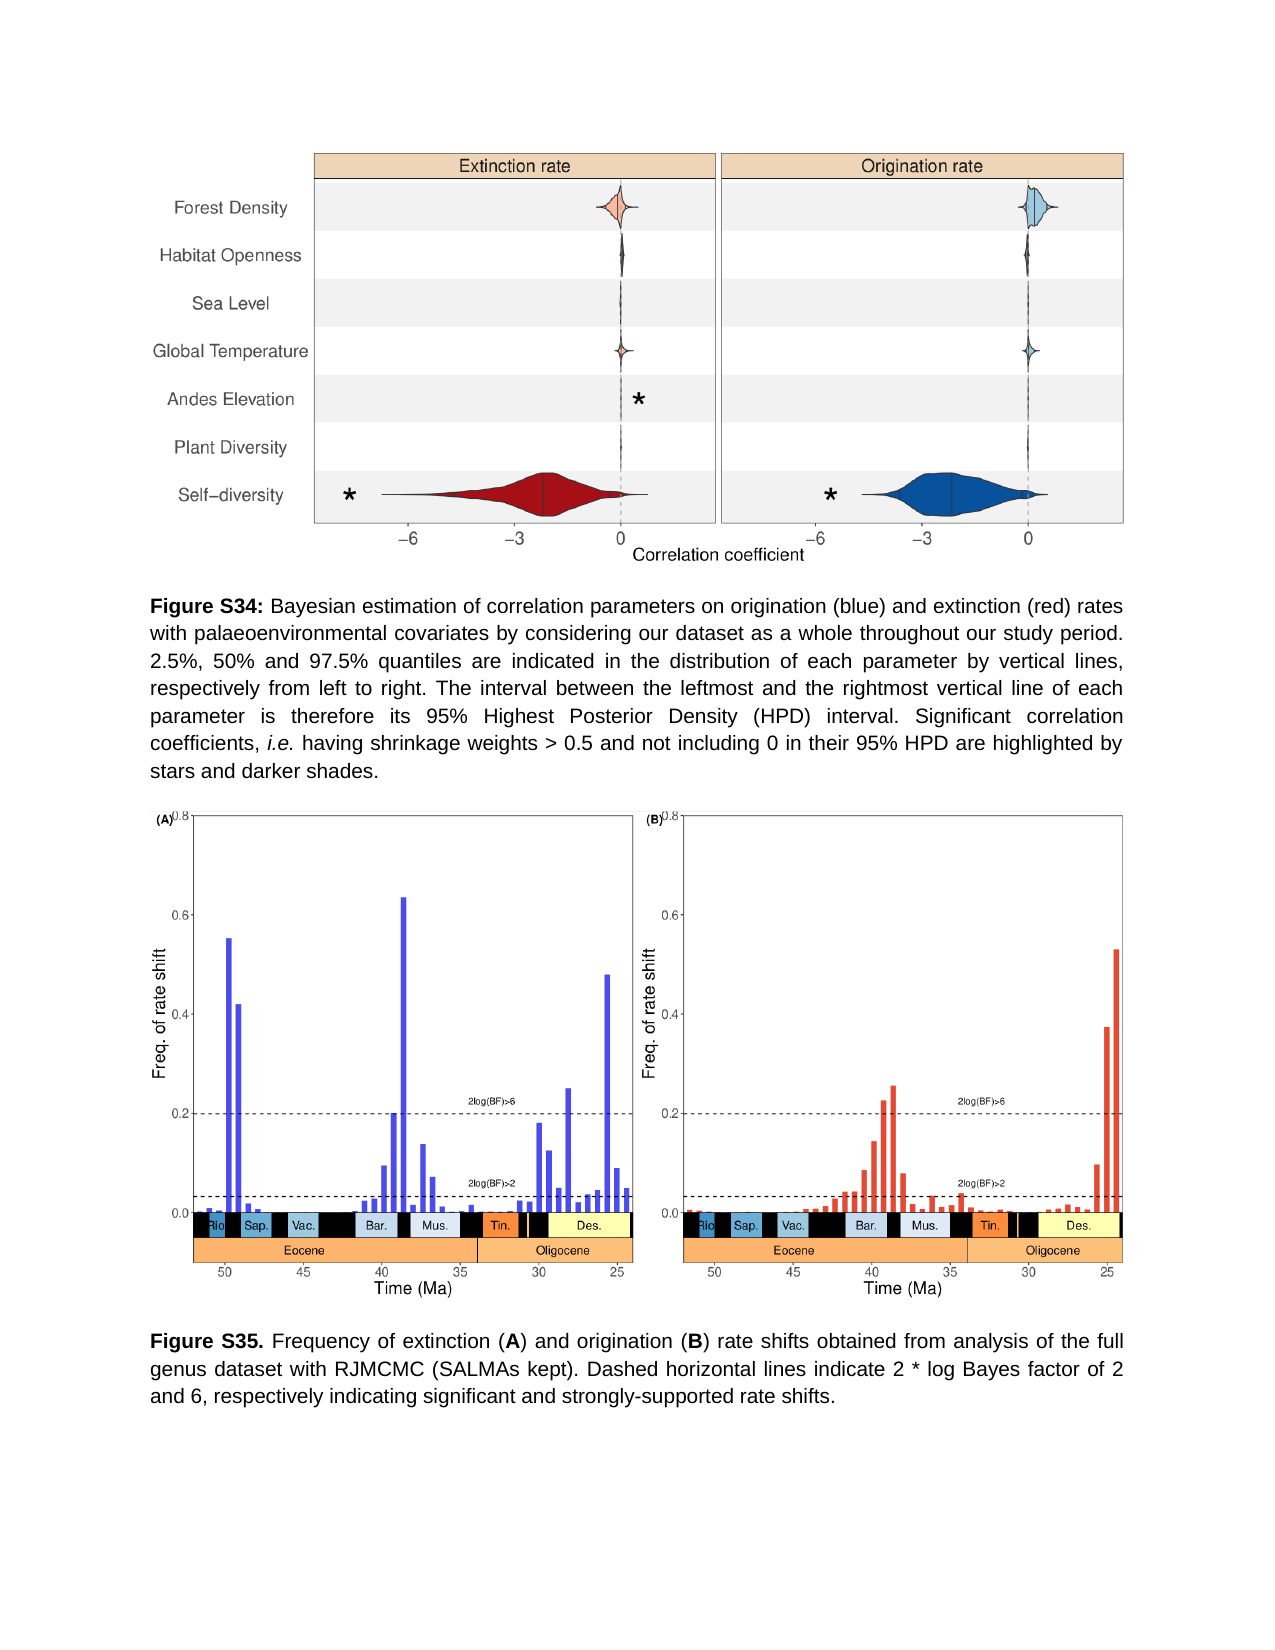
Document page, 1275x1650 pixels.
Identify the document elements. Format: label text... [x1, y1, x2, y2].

text Figure S35. Frequency of extinction (A) and origination (B) rate shifts obtained from analysis of the full genus dataset with RJMCMC (SALMAs kept). Dashed horizontal lines indicate 2 * log Bayes factor of 2 and 6, respectively indicating significant and strongly-supported rate shifts. [150, 1329, 1125, 1408]
picture [150, 811, 1125, 1301]
picture [150, 150, 1125, 565]
text Figure S34: Bayesian estimation of correlation parameters on origination (blue) and extinction (red) rates with palaeoenvironmental covariates by considering our dataset as a whole throughout our study period. 2.5%, 50% and 97.5% quantiles are indicated in the distribution of each parameter by vertical lines, respectively from left to right. The interval between the leftmost and the rightmost vertical line of each parameter is therefore its 95% Highest Posterior Density (HPD) interval. Significant correlation coefficients, i.e. having shrinkage weights > 0.5 and not including 0 in their 95% HPD are highlighted by stars and darker shades. [150, 593, 1125, 782]
